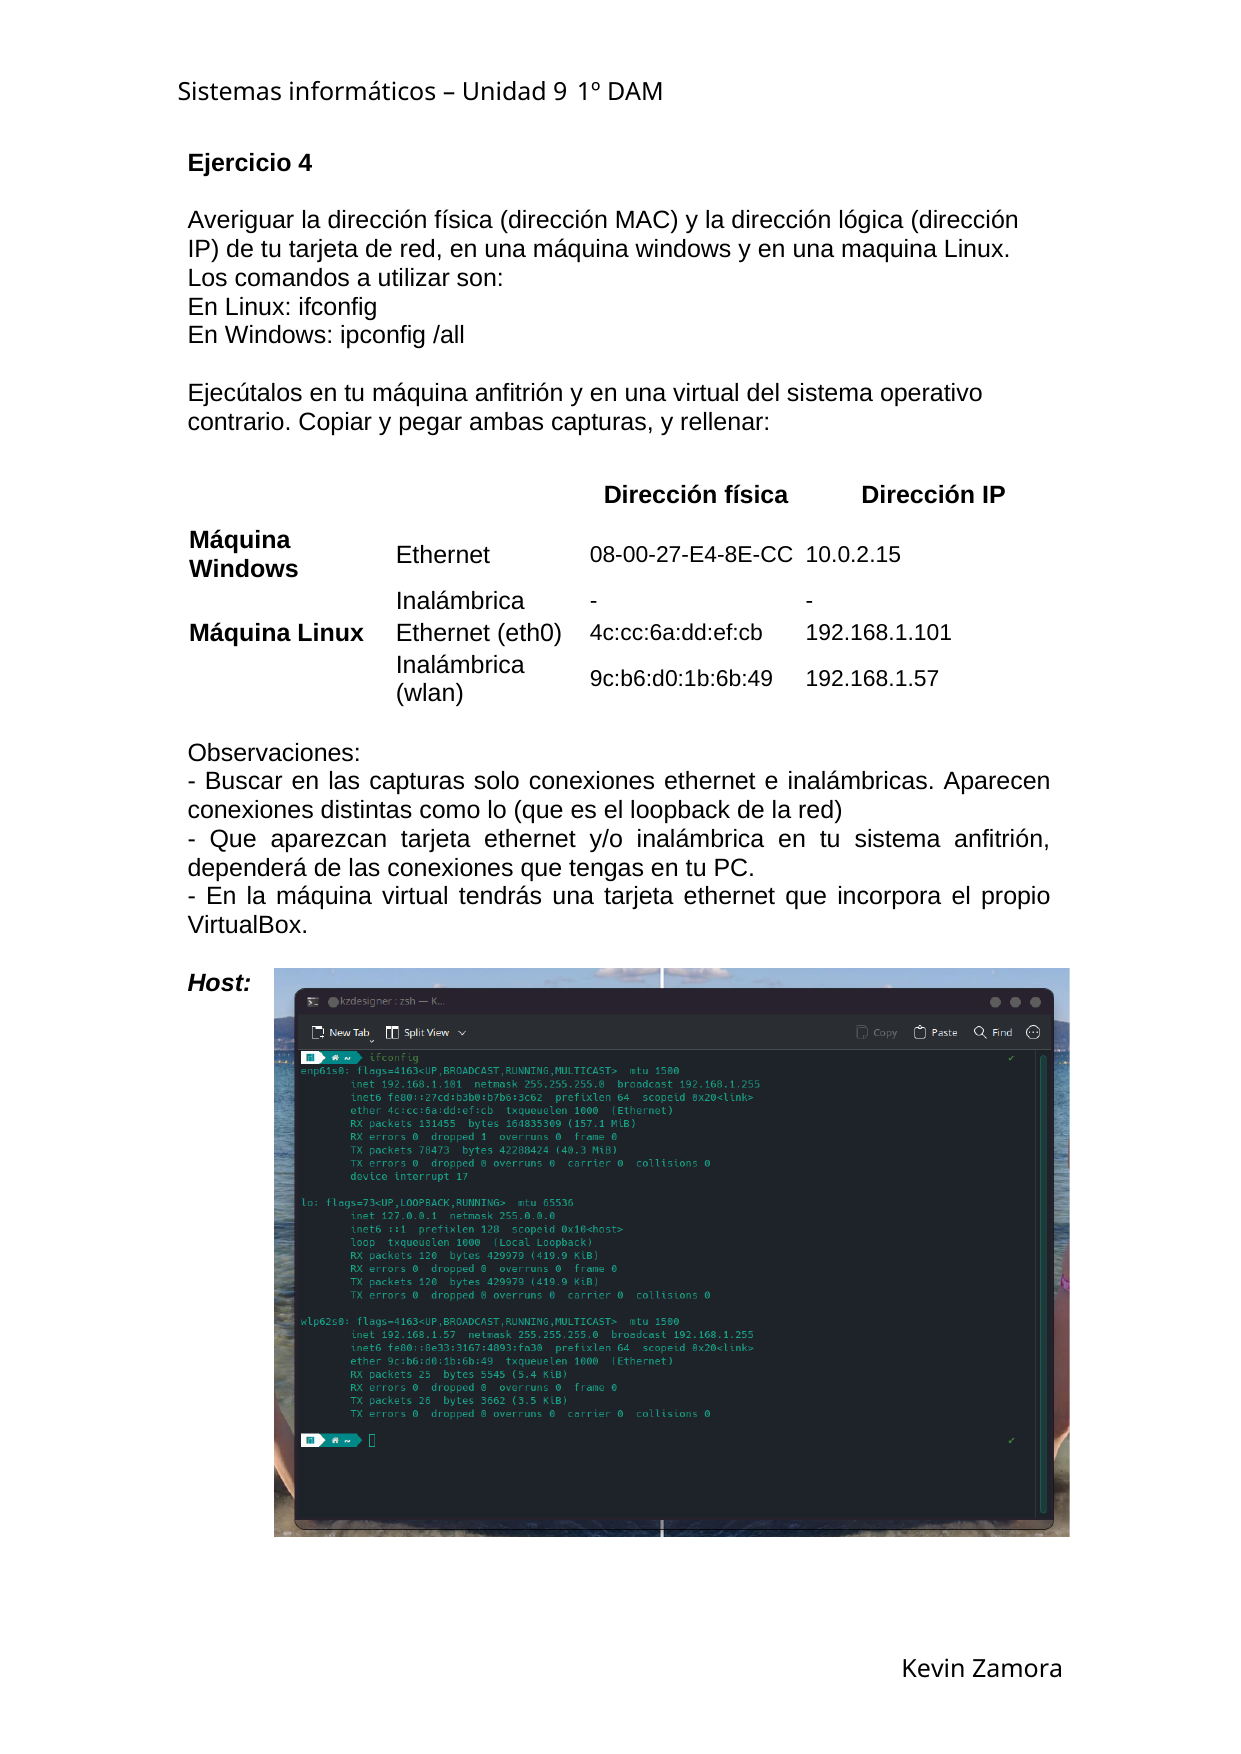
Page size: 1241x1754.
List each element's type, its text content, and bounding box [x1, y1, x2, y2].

table_cell [165, 148, 177, 1600]
table_cell Máquina Linux [187, 616, 394, 648]
table_cell 9c:b6:d0:1b:6b:49 [588, 648, 804, 709]
table_cell 08-00-27-E4-8E-CC [588, 524, 804, 584]
table_cell [187, 584, 394, 616]
table_cell Inalámbrica (wlan) [394, 648, 588, 709]
table_cell - [804, 584, 1063, 616]
table_cell 192.168.1.101 [804, 616, 1063, 648]
table_cell Ethernet [394, 524, 588, 584]
table_cell Máquina Windows [187, 524, 394, 584]
table_cell - [588, 584, 804, 616]
table_cell Ethernet (eth0) [394, 616, 588, 648]
table_cell 192.168.1.57 [804, 648, 1063, 709]
table_header Dirección física [588, 465, 804, 524]
picture [274, 968, 1070, 1537]
table_header [394, 465, 588, 524]
table_cell 10.0.2.15 [804, 524, 1063, 584]
table_cell 4c:cc:6a:dd:ef:cb [588, 616, 804, 648]
table_header Dirección IP [804, 465, 1063, 524]
table_cell [187, 648, 394, 709]
table_cell Inalámbrica [394, 584, 588, 616]
table_cell EJERCICIOS: Esquema para los ejercicios 1 y 2 Ejercicio 1 En base al siguiente esquema de red, reconoce los dispositivos 1 y 2, y rellena la tabla con los datos pedidos. Ejercicio 2 Con respecto al anterior esquema, contestar: ¿Qué topología de conexión tenemos en el esquema si tomamos como referencia el Dispositivo 2? En forma de arbol ¿Qué tipo de cable usarías para conectar los dispositivos y los ordenadores con el Dispositivo 2? Cable de pares trenzados ¿Qué conectores usarías y con qué estándar de conexión? Usaría el conector RJ-45 y, de forma teorica, aplicaría la terminación T568A, debido a que actualmente todxs trabajamos con velocidades de transmisión superiores a 100 Mbps; el código de colores de esta es: blanco-verde, verde, blanco-naranja, azul, blanco-azul, naranja, blanco-marrón, marrón. Por otro lado y de cara a una aplicación más práctica, aplicaría preferentemente la versión B de la misma norma (T568B) debido principalmente a que hace muchos años que conozco y recuerdo su código de colores: blanco-naranja, naranja, blanco-verde, azul, blanco-azul, verde, blanco-marrón, marrón. Ambos códigos de colores se pueden usar indistíntamente, siempre que se utilice el mismo código para ambos/as extremos/terminaciones. Ejercicio 3 Rellenar si se necesita cable directo o cruzado (desde el punto de vista teórico) para unir los 2 elementos indicados en cada fila: Ejercicio 4 Averiguar la dirección física (dirección MAC) y la dirección lógica (dirección IP) de tu tarjeta de red, en una máquina windows y en una maquina Linux. Los comandos a utilizar son: En Linux: ifconfig En Windows: ipconfig /all Ejecútalos en tu máquina anfitrión y en una virtual del sistema operativo contrario. Copiar y pegar ambas capturas, y rellenar: Observaciones: - Buscar en las capturas solo conexiones ethernet e inalámbricas. Aparecen conexiones distintas como lo (que es el loopback de la red) - Que aparezcan tarjeta ethernet y/o inalámbrica en tu sistema anfitrión, dependerá de las conexiones que tengas en tu PC. - En la máquina virtual tendrás una tarjeta ethernet que incorpora el propio VirtualBox. Host: Guest: Ejercicio 5 Dividir la dirección de red 200.200.10.0/24 en las siguientes subredes: 3 redes de 50 ordenadores. Calculamos el número de bits de host necesarios 2n − 2 ≥ H ( donde n es el número de bits y H es el número de host de la subred ) 26 – 2 = 62 ≥ 50 → n = 6 El resultado anterior indica que para la red de 50 hosts necesitamos al menos 6 bits y que habrá en total 62 hosts disponibles. Calculamos el número de bits de subred R = (32 – p) – n (Donde 32 es el número de bits de una dirección IP binaria, p es el prefijo de la red (en este ejemplo: 24) y n es el número de bits de la parte de host, calculados en el paso anterior.) R = (32 - 24) – 6 = 2 Eto significa que debemos tomar prestado 2 bits a la parte de host para obtener una subred de 62 hosts. Calculamos la nueva máscara de subred El nuevo prefijo de red se obtine sumándole R al prefijo original, por lo que el nuevo prefijo es: p = 24 + 2 = 26 Teniendo eso en cuenta la nueva máscara se obtiene de la siguiente manera 11111111.11111111.11111111.11000000 Los bits en verde respresentan la parte de red, los rojos la parte de subred y los bits azul a la parte de host convirtiendo a decimal la máscara anterior resulta: 255.255.255.192 Calcular el salto de red El salto de red es la diferencia entre dos direcciones de red consecutivas y se calcula como la diferencia de 256 y el último octeto no nulo de la máscara, en este caso tenemos que: S = 256 − 192 = 64 Este valor se utilizará en el siguiente paso para conocer la siguiente dirección de red Calcular los parámetros de la red La dirección de la primera subred siempre será igual a la dirección de red original por lo es: 200.200.10.0 La direción del primer host se obtiene sumando 1 a la dirección de red: 200.200.10.1 La dirección del último host se obtiene sumando a la dirección de red el número de host de la subred: 200.200.10.62 La dirección de broadcast se obtiene sumando 1 a la dirección del último host 200.200.10.63 La dirección de la siguiente subred se puede calcular bien sumando 1 a la dirección de broadcast o bien sumando a la dirección de red el salto de red: 200.200.10.64 El resumen de los parámetros de la subred se muestra en la siguiente tabla: Calculamos el resto de subredes El resto de subredes se calcula siguiendo los mismos pasos vistos anteriormente, por ejemplo para la segunda subred La dirección de red se obtiene de la subred anterior: 200.200.10.64 A partir de aquí se sigues los mismos pasos Se calcula el número de bits de la parte de host 26 − 2 = 62 ≥ 50 ⟹ n = 6 Calculamos el número de bits de subred R = (32 − 24) − 6 = 2 Calculamos la nueva máscara p = 24 + 2 = 26 255.255.255.192 Por último calculamos el salto de red S = 256 − 192 = 64 El resto de parámetros se calculan exactamente igual a como ya se izo en el punto 5 4 redes de 12 ordenadores. Para cada subred, especificar: Pasos privios: Para determinar el número de bits de la parte de host se usa la fórmula 2 n − 2 ≥ H donde n es el número de bits y H es el número de host de la subred, en este caso: 2 4 − 2 = 14 ≥ 12 ⟹ n = 4 El resultado anterior indica que para la red de 12 hosts necesitamos al menos 4 bits y que habrá en total 14 hosts disponibles Para calcular el número de bits de la subred podemos utilizar la siguiente expresión R = (32 − p) − n Donde 32 es el número de bits de una dirección IP binaria, p es el prefijo de la red en nuestro ejemplo 24 y n es el número de bits de la parte de host calculado en el paso anterior. Teniendo eso en cuenta resulta: R = (32 − 24) − 4 = 4 Esto significa que debemos tomar prestado 4 bits a la parte de host para obtener una subred de 14 hosts El nuevo prefijo de red se obtine sumándole R al prefijo original, por lo que el nuevo prefijo es: p = 24 + 4 = 28 Teniendo eso en cuenta la nueva máscara se obtiene de la siguiente manera 11111111.11111111.11111111.11110000 Los bits en verde respresentan la parte de red, los rojos la parte de subred y los bits azul a la parte de host convirtiendo a decimal la máscara anterior resulta 255.255.255.240 El salto de red es la diferencia entre dos direcciones de red consecutivas y se calcula como la diferencia de 256 y el último octeto no nulo de la máscara, en este caso tenemos que: S = 256 − 240 = 16 Este valor se utilizará en el siguiente paso para conocer la siguiente dirección de red Resolución del ejercicio: La dirección de la primera subred siempre será igual a la dirección de red original por lo es: 200.200.10.0 La direción del primer host se obtiene sumando 1 a la dirección de red: 200.200.10.1 La dirección del último host se obtiene sumando a la dirección de red el número de host de la subred: 200.200.10.14 La dirección de broadcast se obtiene sumando 1 a la dirección del último host 200.200.10.15 La dirección de la siguiente subred se puede calcular bien sumando 1 a la dirección de broadcast o bien sumando a la dirección de red el salto de red: 200.200.10.16 Dirección de red y dirección de broadcast Dirección del primer equipo y último equipo Máscara de red Los datos requeridos en las lineas anteriores, o casi todos, varian según la subred de la que se trate y por ende, se adjunta una tabla explicativa con todas las direcciones requeridas. Especificar, ¿cuántas direcciones se pierden en total en la red? 254 hosts disponibles - 56 direcciones requeridas (hosts) = 198 direcciones perdidas Ejercicio 6 Queremos crear varias subredes de 2000 PC. Partiendo de la red dirección de red 150.200.0.0, responder: ¿A qué clase pertenece esta red? ¿Cuál es el máximo número de subredes con 2000 PC que se pueden crear? 32 subredes ¿Cuántos PC exactamente puede haber en cada subred? 254 hosts Como son muchas subredes, especificar de las 4 primeras subredes: Dirección de red y broadcast Dirección de primer y último equipo Máscara de red Resultados: [177, 148, 1063, 1600]
table_header [187, 465, 394, 524]
